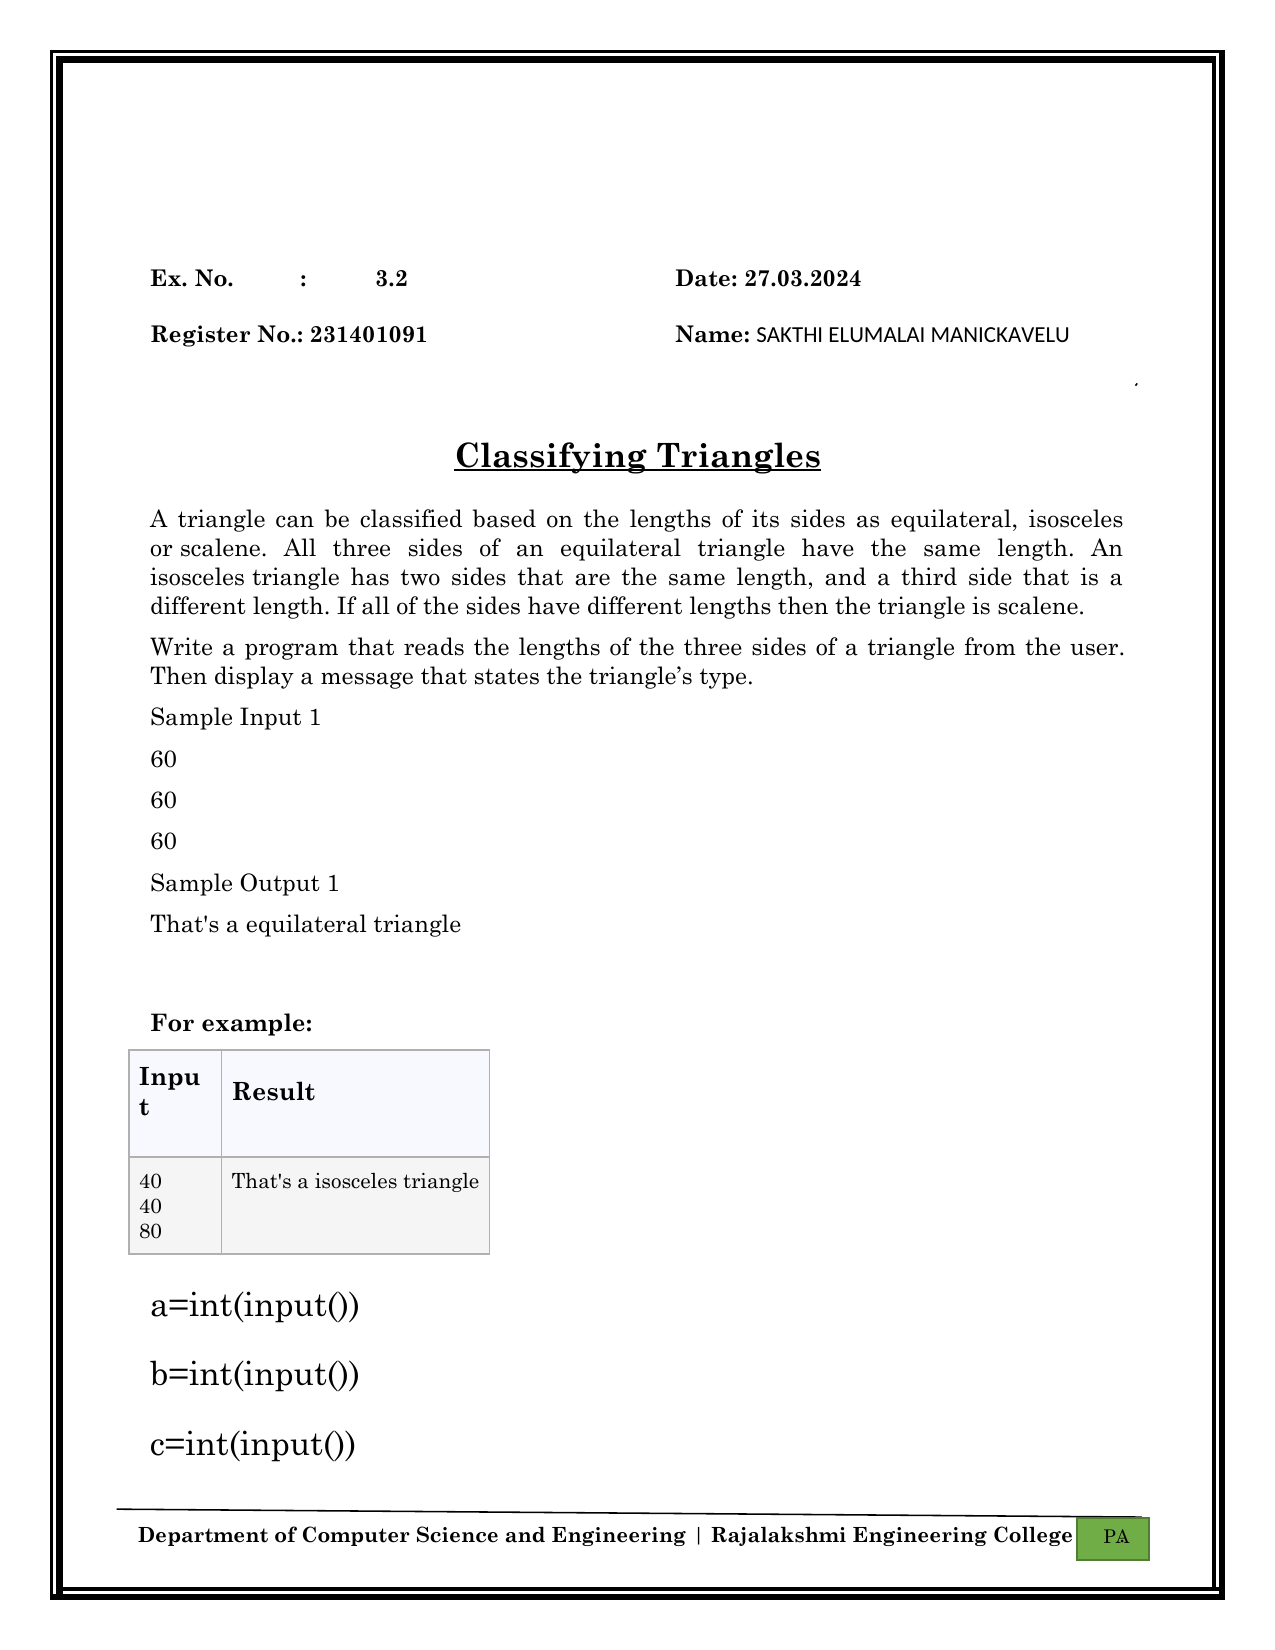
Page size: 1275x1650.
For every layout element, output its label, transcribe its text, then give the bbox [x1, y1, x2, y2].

text c=int(input()) [150, 1422, 1125, 1462]
table_header Result [222, 1051, 489, 1156]
text Sample Input 1 [150, 702, 1125, 731]
text Write a program that reads the lengths of the three sides of a triangle from the user. Then display a message that states the triangle’s type. [150, 632, 1125, 689]
text A triangle can be classified based on the lengths of its sides as equilateral, isosceles or scalene. All three sides of an equilateral triangle have the same length. An isosceles triangle has two sides that are the same length, and a third side that is a different length. If all of the sides have different lengths then the triangle is scalene. [150, 504, 1125, 619]
text Sample Output 1 [150, 867, 1125, 896]
table_header Input [130, 1051, 221, 1156]
text That's a equilateral triangle [150, 909, 1125, 938]
text Classifying Triangles [150, 434, 1125, 475]
text 60 [150, 826, 1125, 855]
text b=int(input()) [150, 1353, 1125, 1393]
table_cell That's a isosceles triangle [222, 1158, 489, 1253]
text Ex. No. : 3.2 Date: 27.03.2024 [150, 263, 1125, 291]
text 60 [150, 785, 1125, 813]
text For example: [150, 1008, 1125, 1037]
text Register No.: 231401091 Name: SAKTHI ELUMALAI MANICKAVELU [150, 320, 1125, 349]
text 60 [150, 743, 1125, 772]
text a=int(input()) [150, 1283, 1125, 1324]
table_cell 40 40 80 [130, 1158, 221, 1253]
